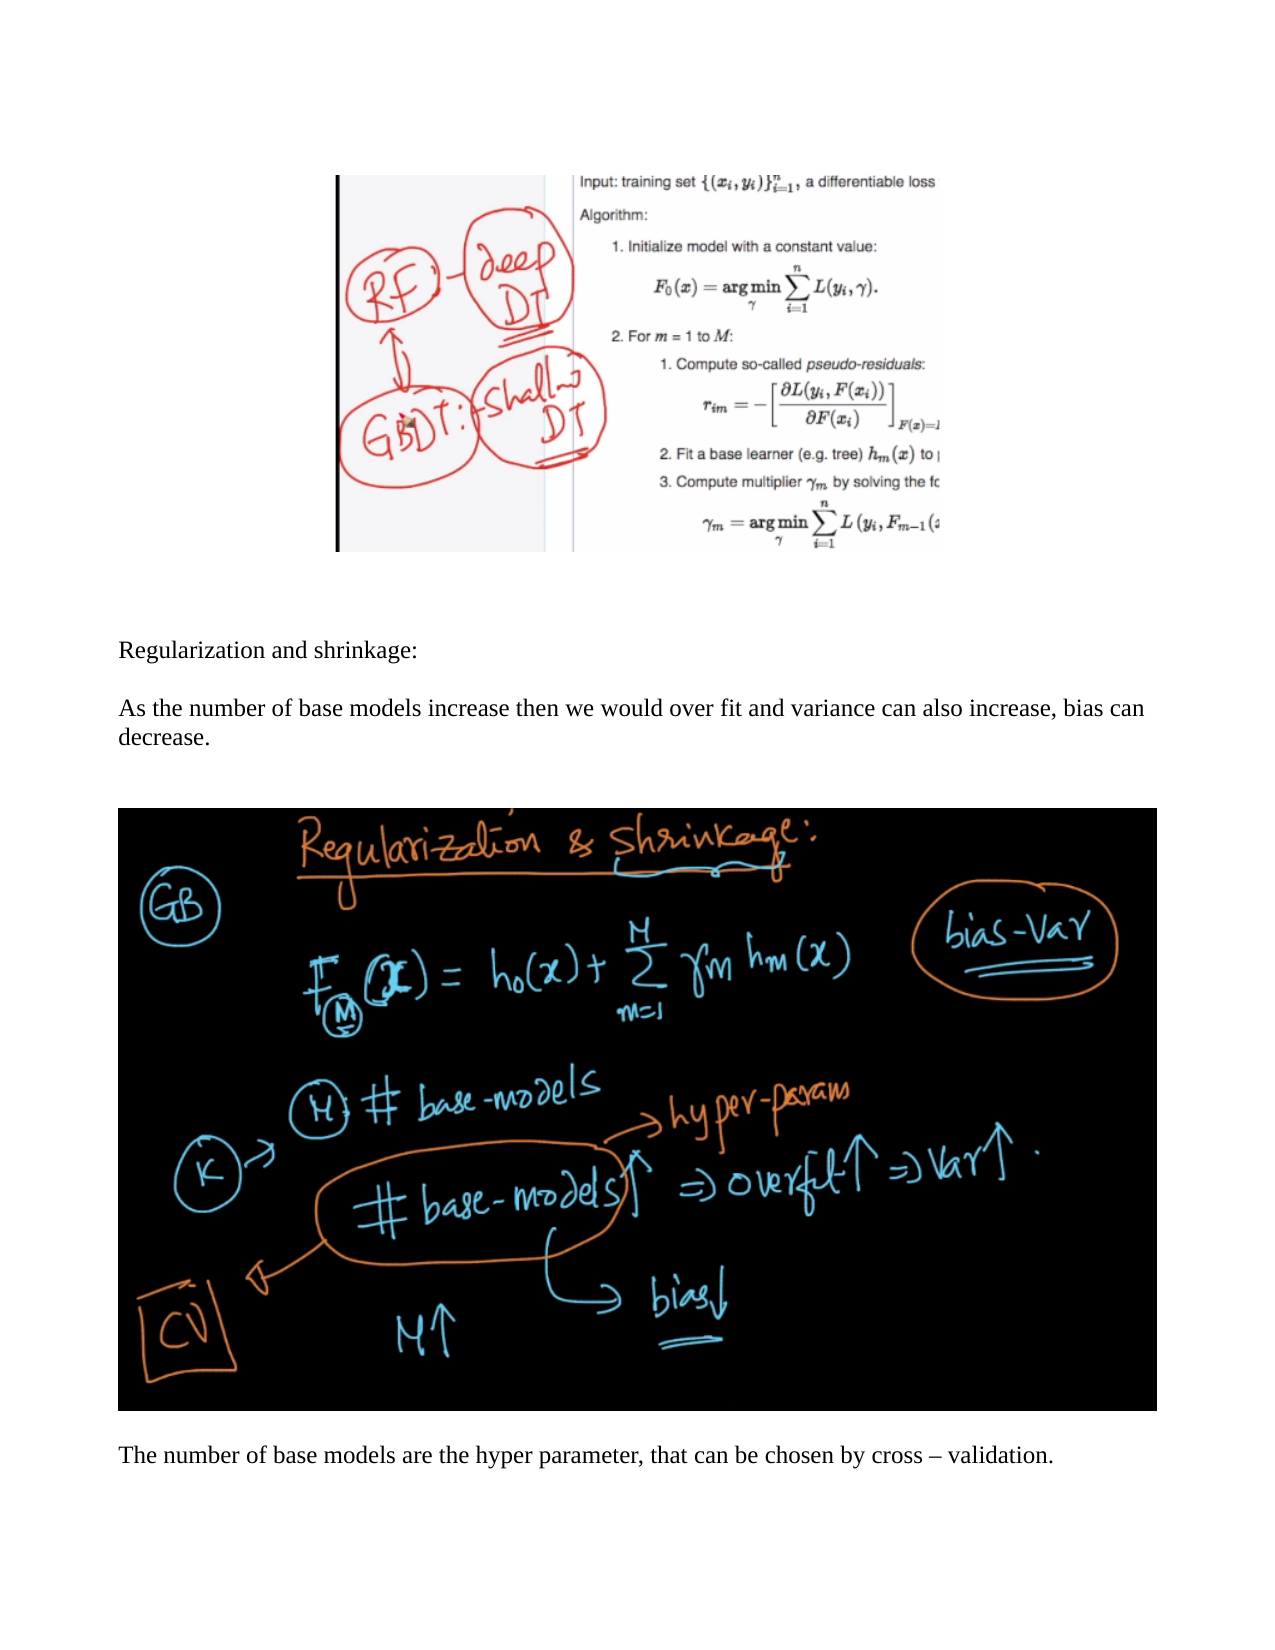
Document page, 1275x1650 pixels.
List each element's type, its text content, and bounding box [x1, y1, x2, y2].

picture [335, 175, 940, 552]
picture [118, 808, 1157, 1411]
text The number of base models are the hyper parameter, that can be chosen by cross – validation. [118, 1440, 1157, 1468]
text As the number of base models increase then we would over fit and variance can also increase, bias can decrease. [118, 693, 1157, 751]
text Regularization and shrinkage: [118, 636, 1157, 664]
